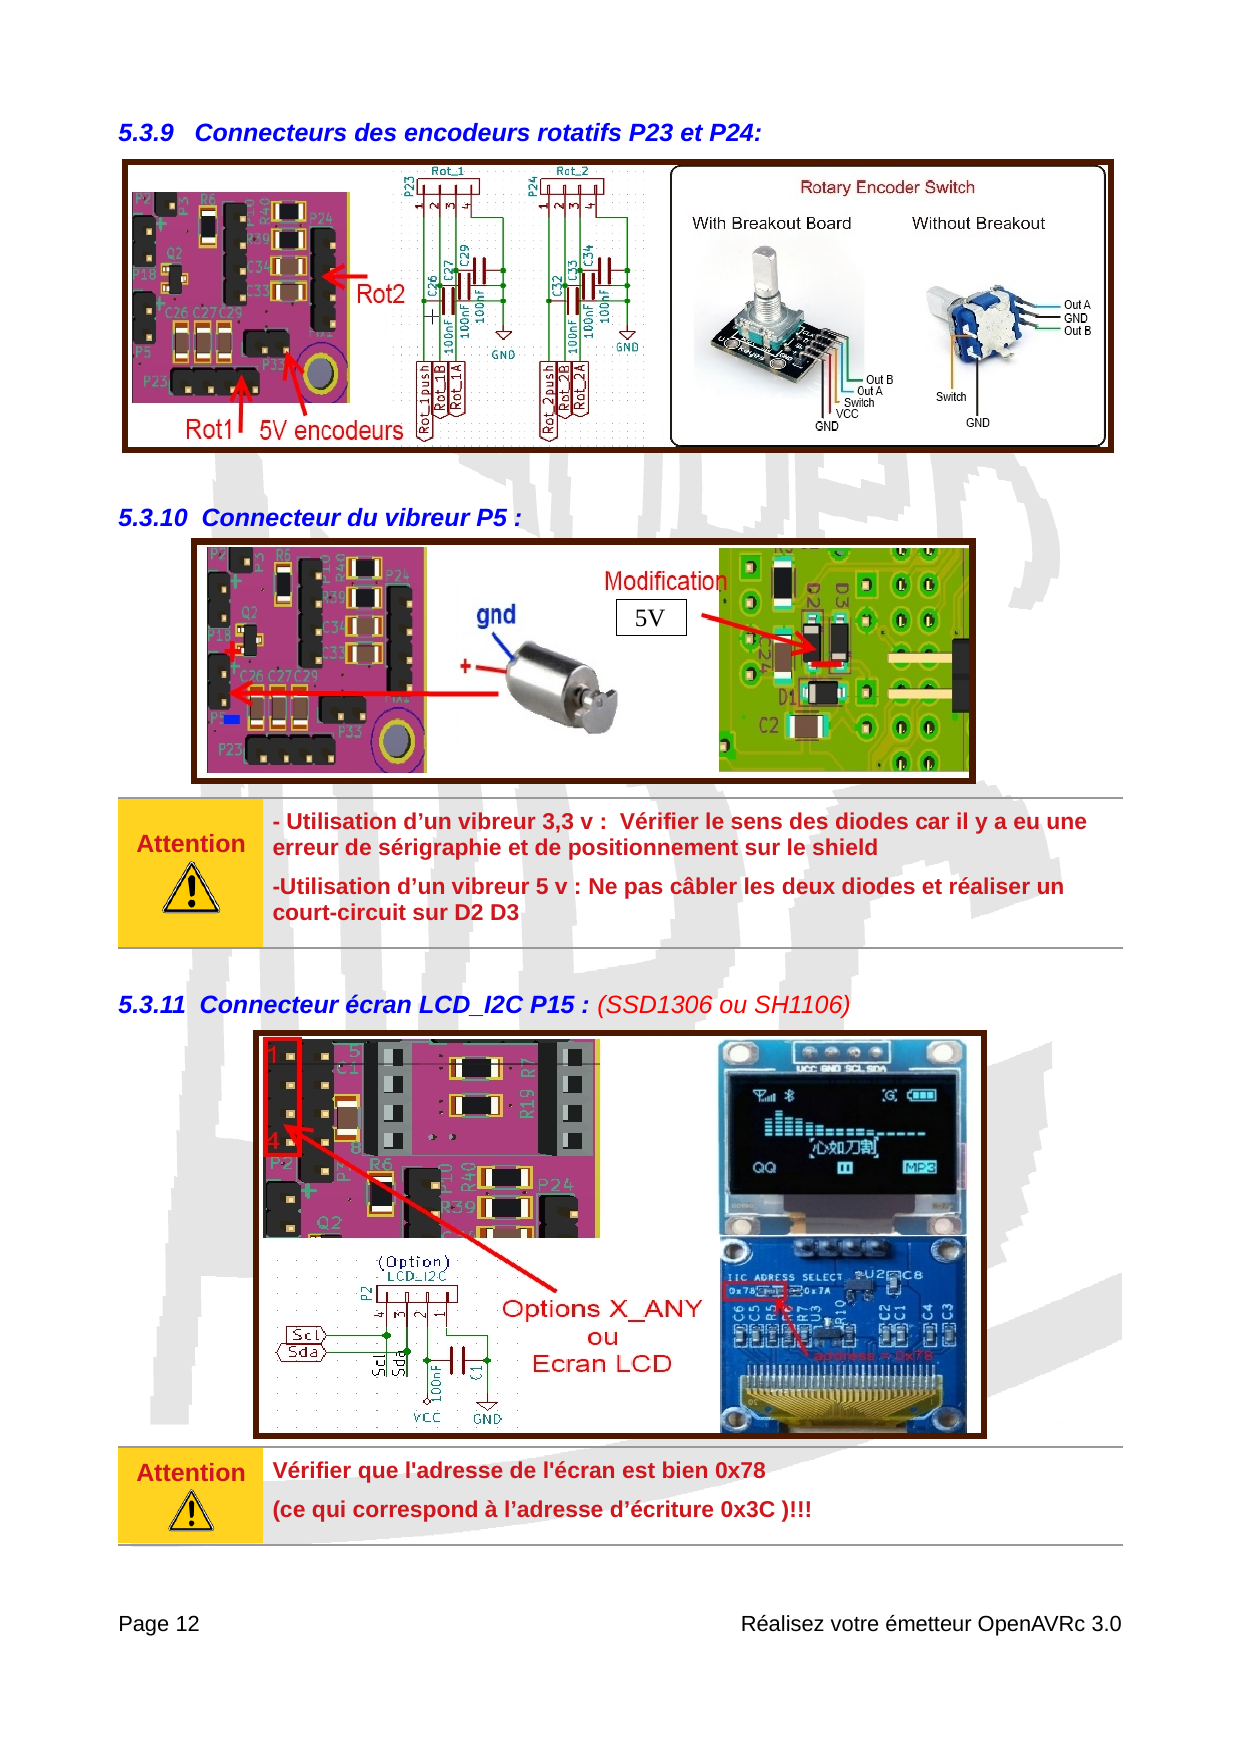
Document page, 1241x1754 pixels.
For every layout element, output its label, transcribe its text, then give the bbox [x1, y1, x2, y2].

picture [158, 857, 224, 917]
table_header - Utilisation d’un vibreur 3,3 v : Vérifier le sens des diodes car il y a eu une erreur de sérigraphie et de positionnement sur le shield -Utilisation d’un vibreur 5 v : Ne pas câbler les deux diodes et réaliser un court-circuit sur D2 D3 [264, 799, 1122, 947]
table_header Attention [118, 1448, 263, 1543]
picture [197, 545, 969, 778]
subtitle 5.3.11 Connecteur écran LCD_I2C P15 : (SSD1306 ou SH1106) [118, 990, 1122, 1018]
table_header Vérifier que l'adresse de l'écran est bien 0x78 (ce qui correspond à l’adresse d’écriture 0x3C )!!! [264, 1448, 1122, 1543]
table_header Attention [118, 799, 263, 947]
picture [128, 165, 1108, 447]
subtitle 5.3.9 Connecteurs des encodeurs rotatifs P23 et P24: [118, 118, 1122, 147]
subtitle 5.3.10 Connecteur du vibreur P5 : [118, 503, 1122, 532]
picture [165, 1486, 217, 1534]
picture [259, 1036, 981, 1433]
